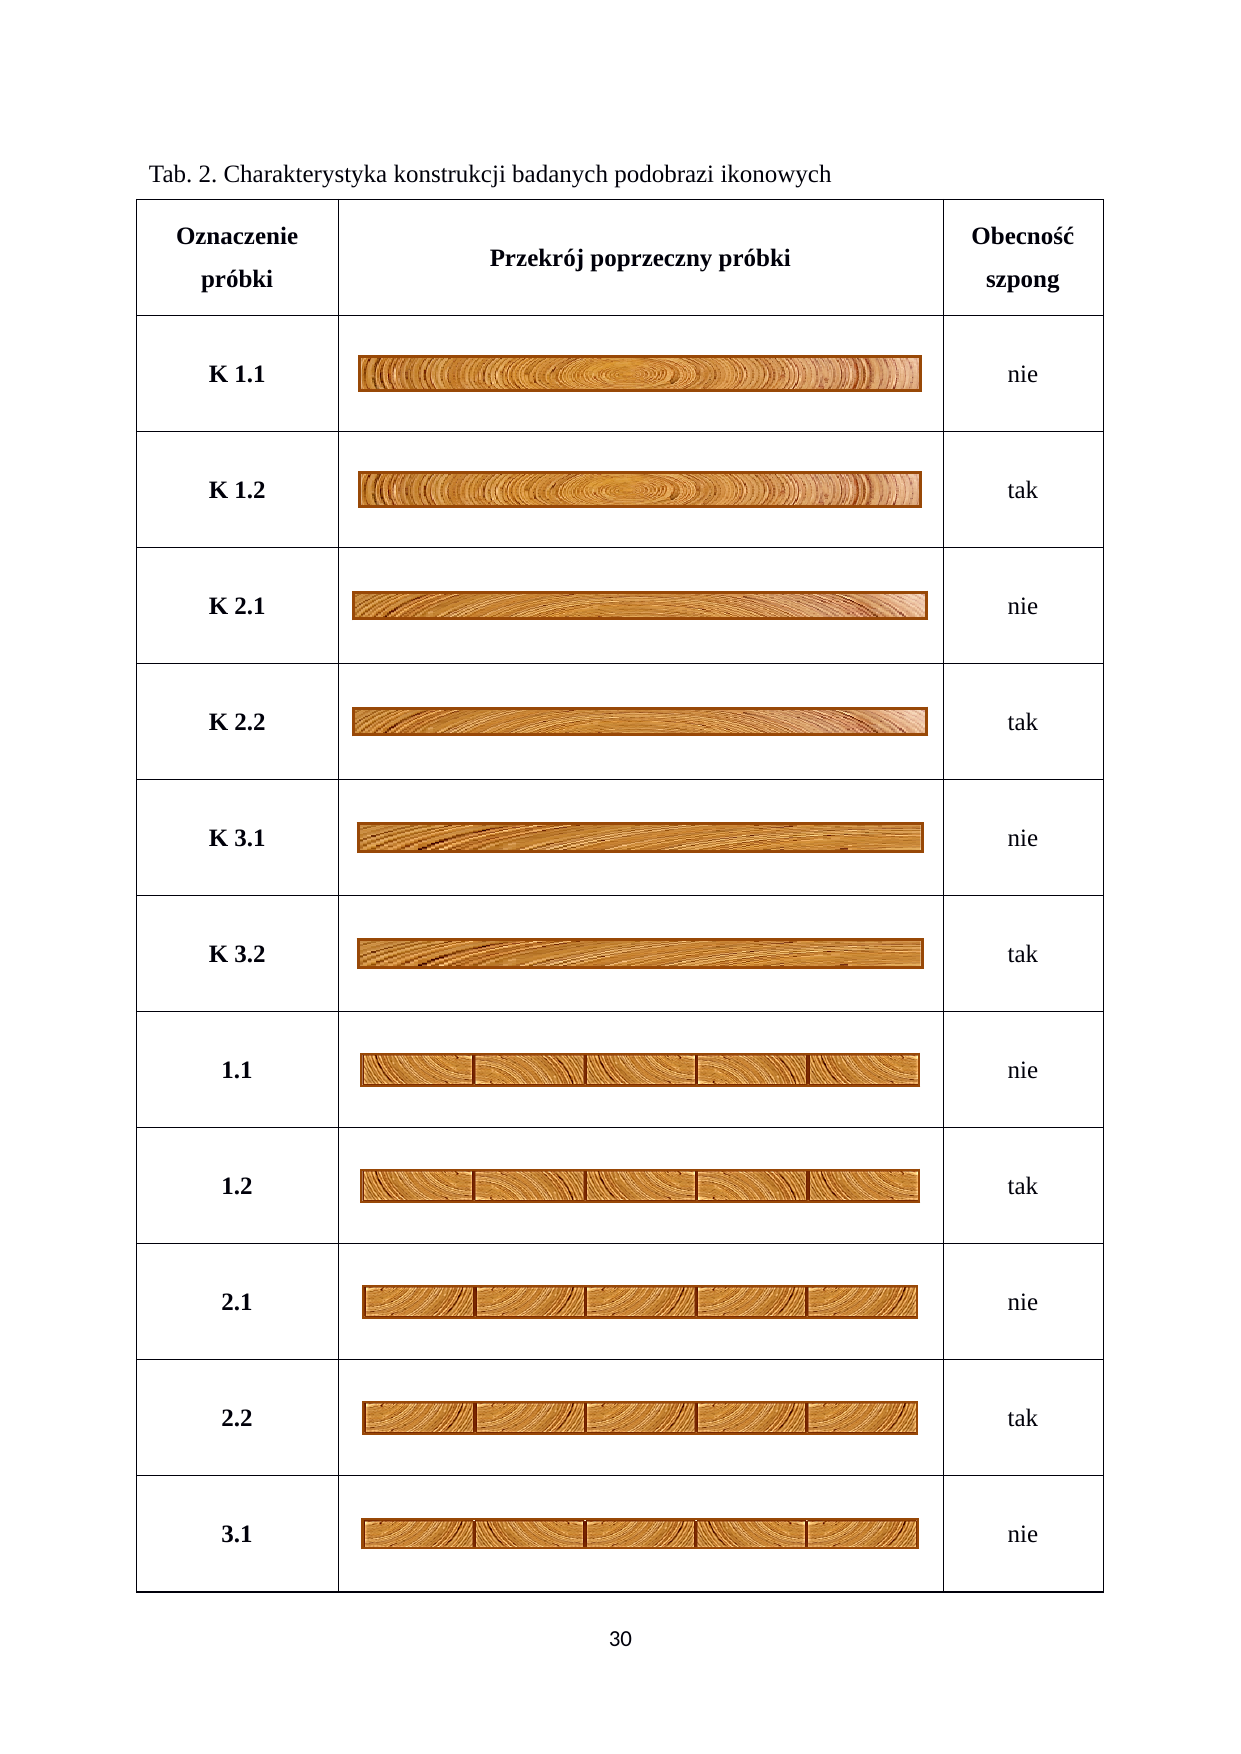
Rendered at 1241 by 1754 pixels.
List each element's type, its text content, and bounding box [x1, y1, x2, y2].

table_cell [339, 316, 943, 431]
table_cell 1.2 [137, 1128, 338, 1243]
table_cell [339, 548, 943, 663]
table_cell K 2.2 [137, 664, 338, 779]
table_cell [339, 896, 943, 1011]
table_cell [339, 780, 943, 895]
table_cell nie [944, 548, 1103, 663]
table_cell nie [944, 780, 1103, 895]
table_cell K 3.1 [137, 780, 338, 895]
table_cell 2.2 [137, 1360, 338, 1475]
table_cell tak [944, 1360, 1103, 1475]
table_cell tak [944, 664, 1103, 779]
table_cell 1.1 [137, 1012, 338, 1127]
table_cell tak [944, 432, 1103, 547]
picture [355, 710, 925, 733]
table_cell [339, 1128, 943, 1243]
picture [364, 1403, 916, 1433]
table_cell Przekrój poprzeczny próbki [339, 200, 943, 315]
picture [360, 941, 921, 966]
table_cell K 1.1 [137, 316, 338, 431]
table_cell nie [944, 1012, 1103, 1127]
table_cell 2.1 [137, 1244, 338, 1359]
table_cell Oznaczenie próbki [137, 200, 338, 315]
table_cell K 2.1 [137, 548, 338, 663]
picture [362, 1171, 918, 1201]
table_cell [339, 664, 943, 779]
table_cell [339, 1244, 943, 1359]
picture [361, 358, 919, 389]
picture [360, 825, 921, 850]
table_cell K 1.2 [137, 432, 338, 547]
table_cell nie [944, 1244, 1103, 1359]
picture [361, 474, 919, 505]
picture [355, 594, 925, 617]
table_cell nie [944, 316, 1103, 431]
table_cell [339, 1476, 943, 1591]
table_cell K 3.2 [137, 896, 338, 1011]
table_cell tak [944, 1128, 1103, 1243]
table_cell [339, 1360, 943, 1475]
picture [362, 1055, 918, 1085]
table_header Tab. 2. Charakterystyka konstrukcji badanych podobrazi ikonowych [136, 148, 1104, 199]
table_cell [339, 432, 943, 547]
picture [364, 1287, 916, 1317]
table_cell [339, 1012, 943, 1127]
table_cell tak [944, 896, 1103, 1011]
table_cell nie [944, 1476, 1103, 1591]
table_cell Obecność szpong [944, 200, 1103, 315]
table_cell 3.1 [137, 1476, 338, 1591]
picture [364, 1520, 917, 1547]
